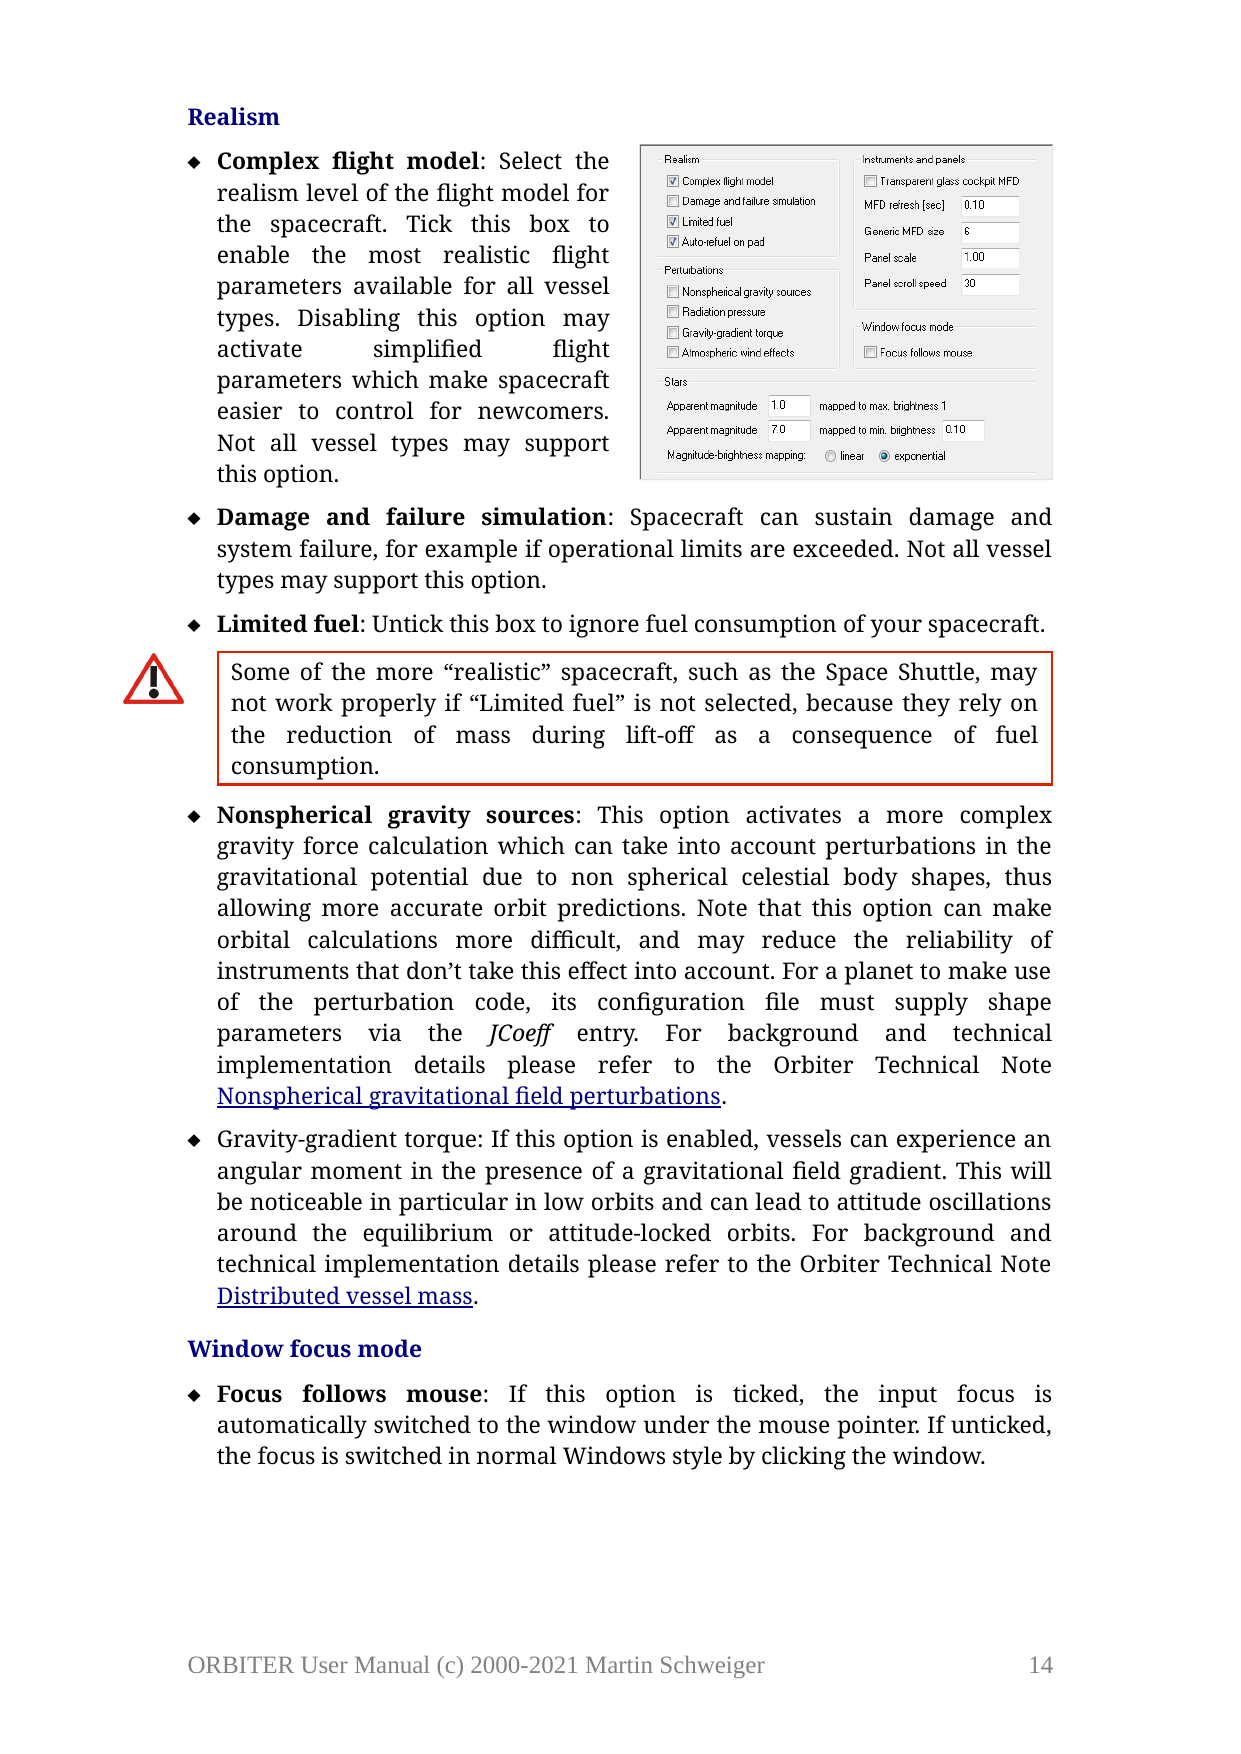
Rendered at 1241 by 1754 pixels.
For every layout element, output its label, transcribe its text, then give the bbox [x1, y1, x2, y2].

subtitle Window focus mode [187, 1333, 1053, 1364]
list Damage and failure simulation: Spacecraft can sustain damage and system failure, for example if operational limits are exceeded. Not all vessel types may support this option. [187, 501, 1053, 594]
list Gravity-gradient torque: If this option is enabled, vessels can experience an angular moment in the presence of a gravitational field gradient. This will be noticeable in particular in low orbits and can lead to attitude oscillations around the equilibrium or attitude-locked orbits. For background and technical implementation details please refer to the Orbiter Technical Note Distributed vessel mass. [187, 1123, 1053, 1310]
list Limited fuel: Untick this box to ignore fuel consumption of your spacecraft. [187, 607, 1053, 638]
list Complex flight model: Select the realism level of the flight model for the spacecraft. Tick this box to enable the most realistic flight parameters available for all vessel types. Disabling this option may activate simplified flight parameters which make spacecraft easier to control for newcomers. Not all vessel types may support this option. [187, 145, 1053, 488]
picture [123, 653, 184, 704]
list Some of the more “realistic” spacecraft, such as the Space Shuttle, may not work properly if “Limited fuel” is not selected, because they rely on the reduction of mass during lift-off as a consequence of fuel consumption. [219, 653, 1051, 783]
list Nonspherical gravity sources: This option activates a more complex gravity force calculation which can take into account perturbations in the gravitational potential due to non spherical celestial body shapes, thus allowing more accurate orbit predictions. Note that this option can make orbital calculations more difficult, and may reduce the reliability of instruments that don’t take this effect into account. For a planet to make use of the perturbation code, its configuration file must supply shape parameters via the JCoeff entry. For background and technical implementation details please refer to the Orbiter Technical Note Nonspherical gravitational field perturbations. [187, 798, 1053, 1111]
subtitle Realism [187, 100, 1053, 132]
list Focus follows mouse: If this option is ticked, the input focus is automatically switched to the window under the mouse pointer. If unticked, the focus is switched in normal Windows style by clicking the window. [187, 1377, 1053, 1471]
